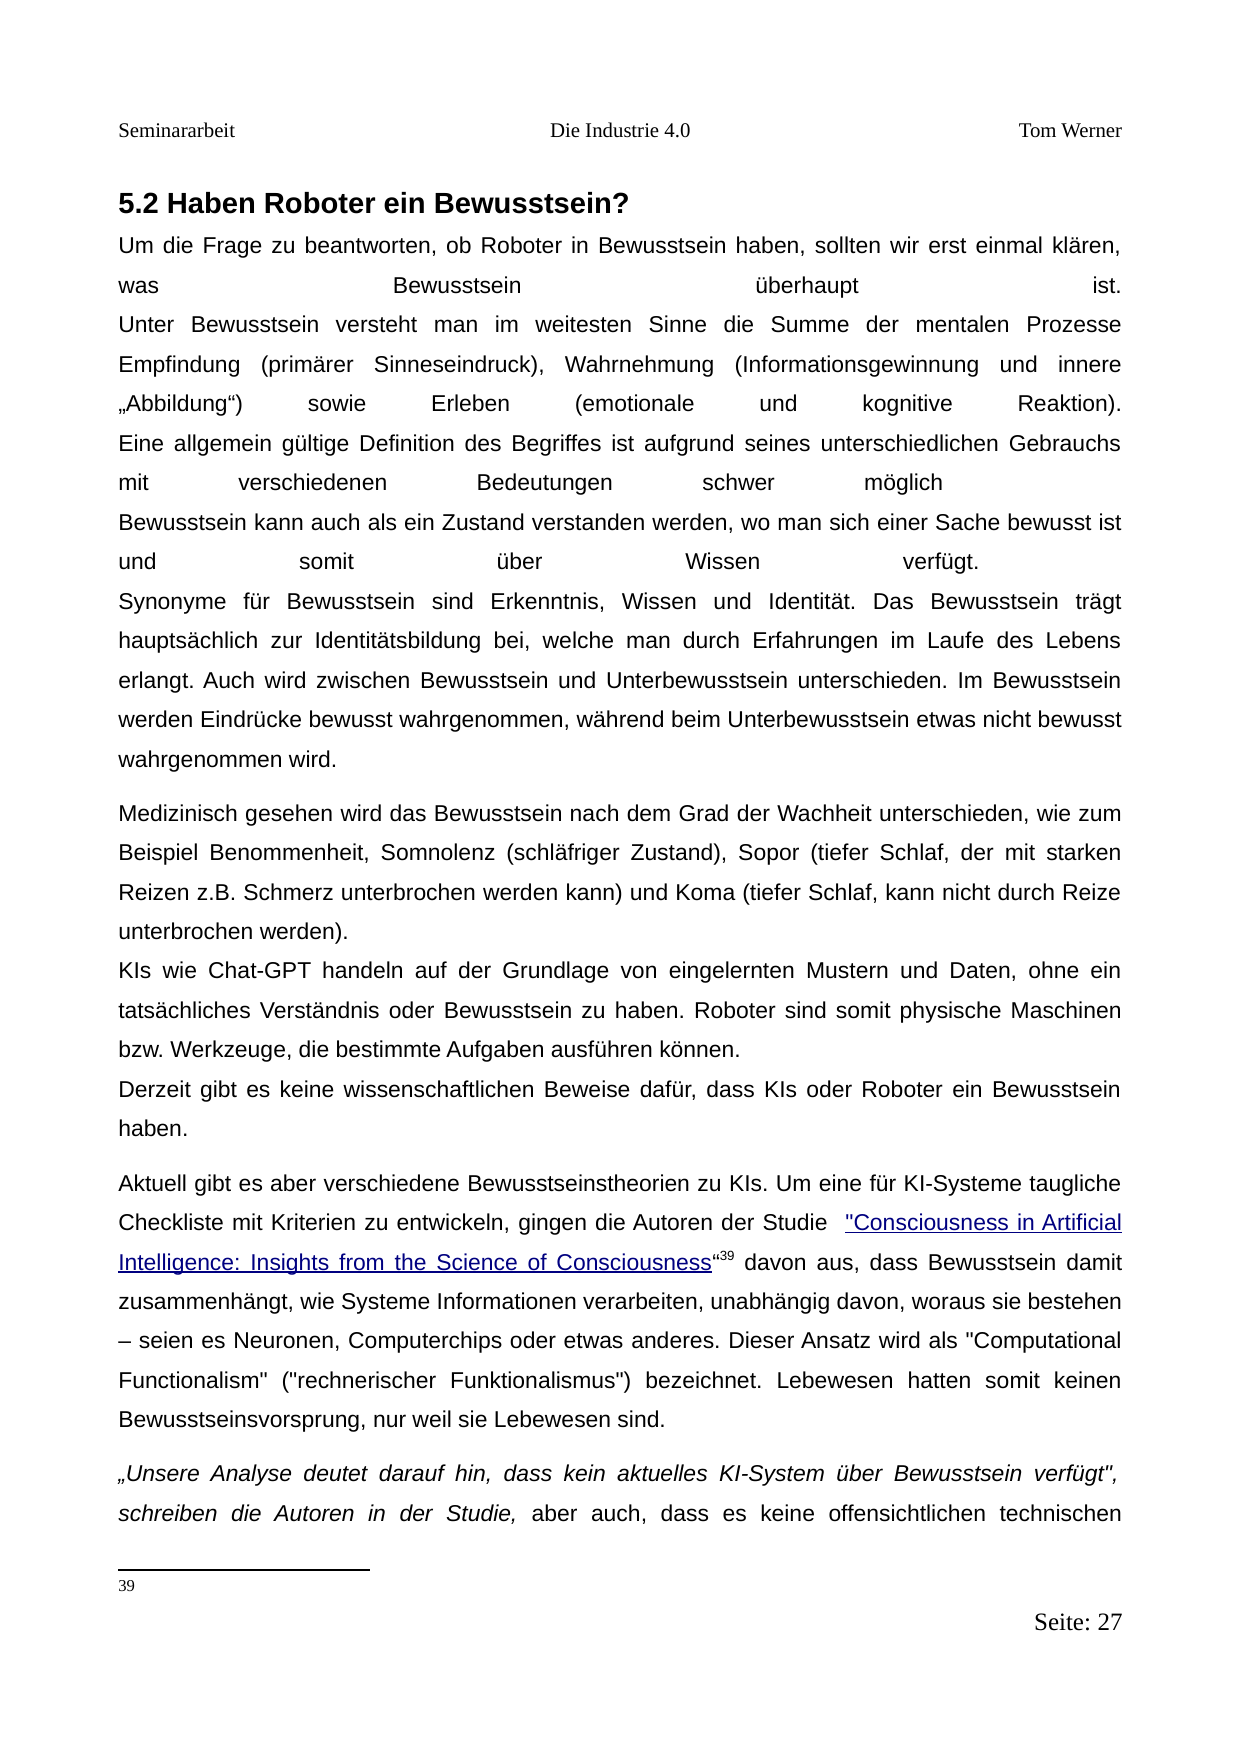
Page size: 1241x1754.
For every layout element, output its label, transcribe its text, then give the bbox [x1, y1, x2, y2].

text Medizinisch gesehen wird das Bewusstsein nach dem Grad der Wachheit unterschieden, wie zum Beispiel Benommenheit, Somnolenz (schläfriger Zustand), Sopor (tiefer Schlaf, der mit starken Reizen z.B. Schmerz unterbrochen werden kann) und Koma (tiefer Schlaf, kann nicht durch Reize unterbrochen werden). KIs wie Chat-GPT handeln auf der Grundlage von eingelernten Mustern und Daten, ohne ein tatsächliches Verständnis oder Bewusstsein zu haben. Roboter sind somit physische Maschinen bzw. Werkzeuge, die bestimmte Aufgaben ausführen können. Derzeit gibt es keine wissenschaftlichen Beweise dafür, dass KIs oder Roboter ein Bewusstsein haben. [118, 799, 1122, 1142]
text Aktuell gibt es aber verschiedene Bewusstseinstheorien zu KIs. Um eine für KI-Systeme taugliche Checkliste mit Kriterien zu entwickeln, gingen die Autoren der Studie "Consciousness in Artificial Intelligence: Insights from the Science of Consciousness“ davon aus, dass Bewusstsein damit zusammenhängt, wie Systeme Informationen verarbeiten, unabhängig davon, woraus sie bestehen – seien es Neuronen, Computerchips oder etwas anderes. Dieser Ansatz wird als "Computational Functionalism" ("rechnerischer Funktionalismus") bezeichnet. Lebewesen hatten somit keinen Bewusstseinsvorsprung, nur weil sie Lebewesen sind. [118, 1169, 1122, 1433]
text Um die Frage zu beantworten, ob Roboter in Bewusstsein haben, sollten wir erst einmal klären, was Bewusstsein überhaupt ist. Unter Bewusstsein versteht man im weitesten Sinne die Summe der mentalen Prozesse Empfindung (primärer Sinneseindruck), Wahrnehmung (Informationsgewinnung und innere „Abbildung“) sowie Erleben (emotionale und kognitive Reaktion). Eine allgemein gültige Definition des Begriffes ist aufgrund seines unterschiedlichen Gebrauchs mit verschiedenen Bedeutungen schwer möglich Bewusstsein kann auch als ein Zustand verstanden werden, wo man sich einer Sache bewusst ist und somit über Wissen verfügt. Synonyme für Bewusstsein sind Erkenntnis, Wissen und Identität. Das Bewusstsein trägt hauptsächlich zur Identitätsbildung bei, welche man durch Erfahrungen im Laufe des Lebens erlangt. Auch wird zwischen Bewusstsein und Unterbewusstsein unterschieden. Im Bewusstsein werden Eindrücke bewusst wahrgenommen, während beim Unterbewusstsein etwas nicht bewusst wahrgenommen wird. [118, 232, 1122, 772]
subtitle 5.2 Haben Roboter ein Bewusstsein? [118, 186, 1122, 220]
text „Unsere Analyse deutet darauf hin, dass kein aktuelles KI-System über Bewusstsein verfügt", schreiben die Autoren in der Studie, aber auch, dass es keine offensichtlichen technischen [118, 1460, 1122, 1526]
